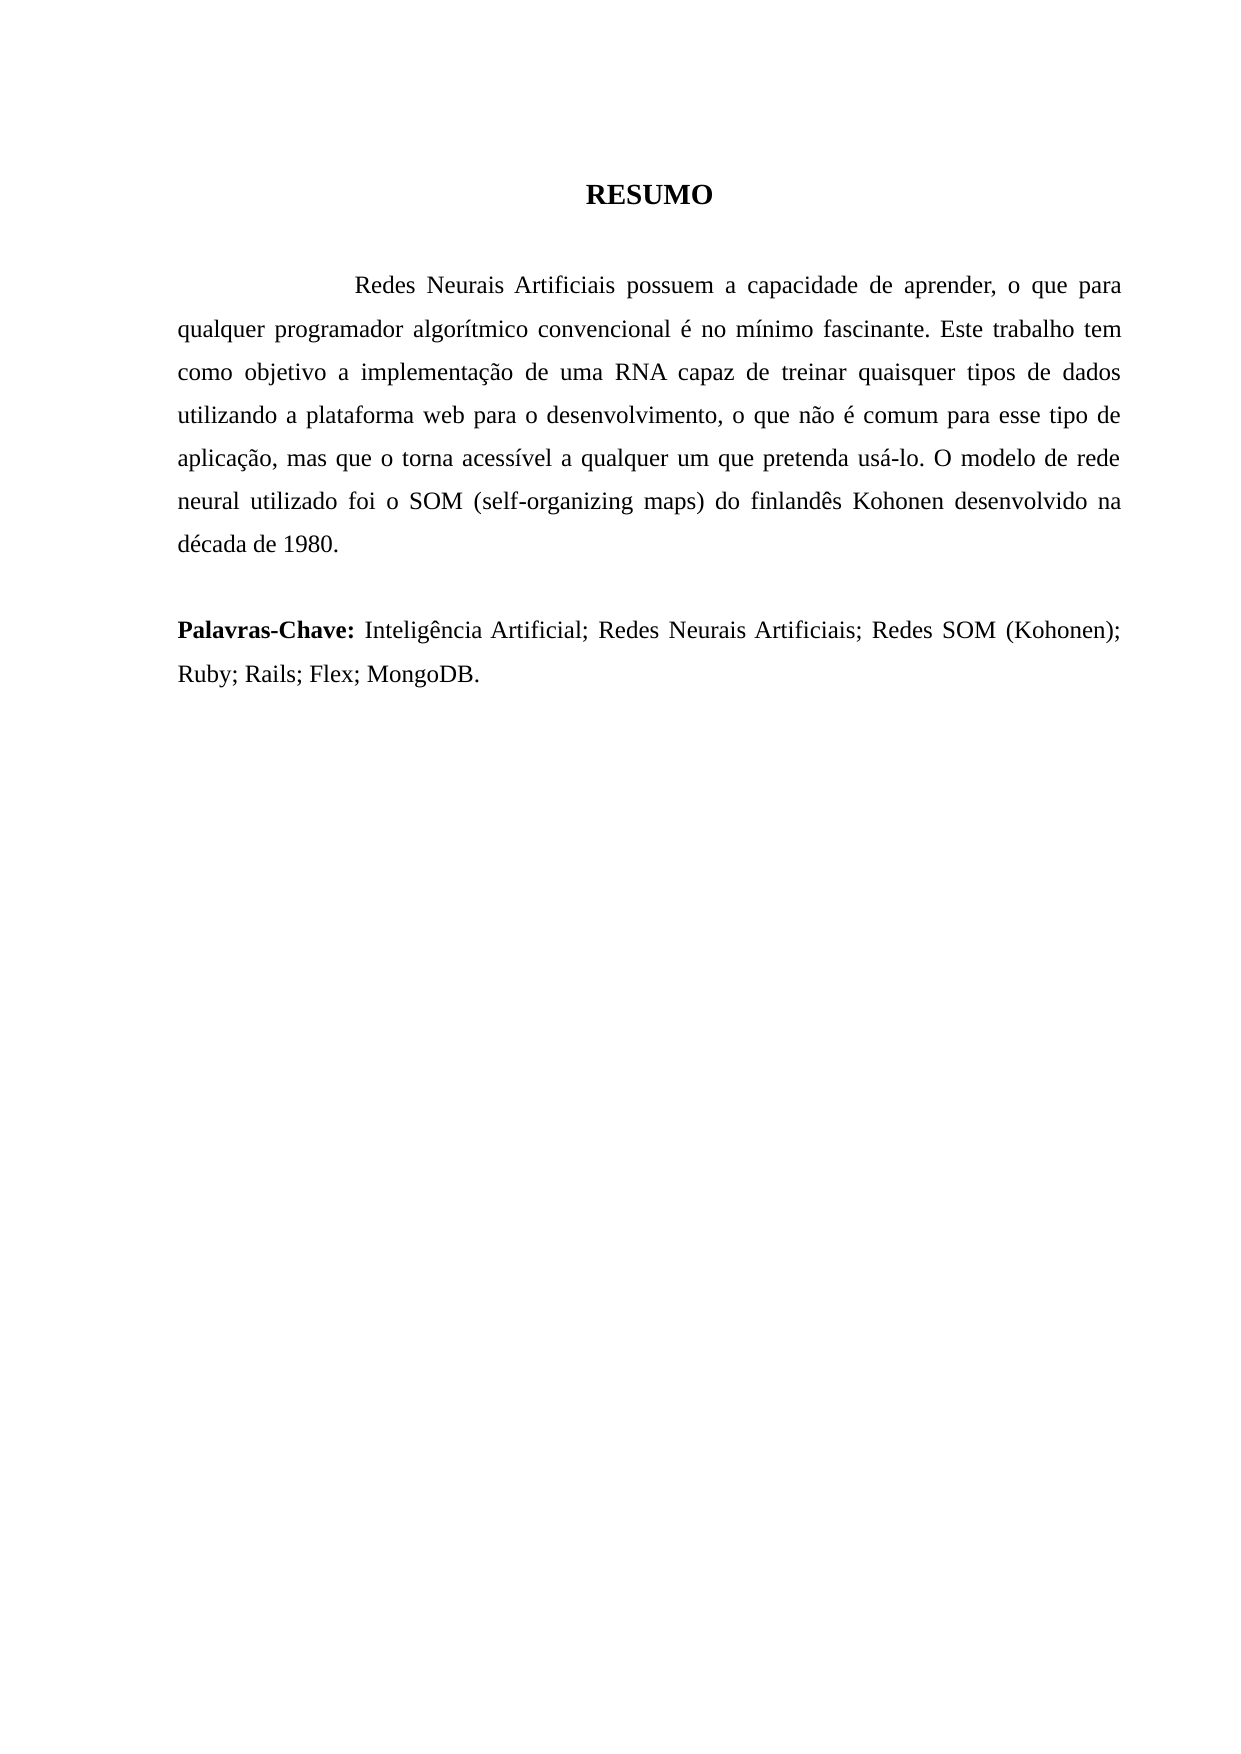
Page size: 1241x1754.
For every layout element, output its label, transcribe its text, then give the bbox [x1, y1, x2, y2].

text Palavras-Chave: Inteligência Artificial; Redes Neurais Artificiais; Redes SOM (Kohonen); Ruby; Rails; Flex; MongoDB. [177, 616, 1122, 687]
text RESUMO [177, 177, 1122, 211]
text Redes Neurais Artificiais possuem a capacidade de aprender, o que para qualquer programador algorítmico convencional é no mínimo fascinante. Este trabalho tem como objetivo a implementação de uma RNA capaz de treinar quaisquer tipos de dados utilizando a plataforma web para o desenvolvimento, o que não é comum para esse tipo de aplicação, mas que o torna acessível a qualquer um que pretenda usá-lo. O modelo de rede neural utilizado foi o SOM (self-organizing maps) do finlandês Kohonen desenvolvido na década de 1980. [177, 271, 1122, 558]
